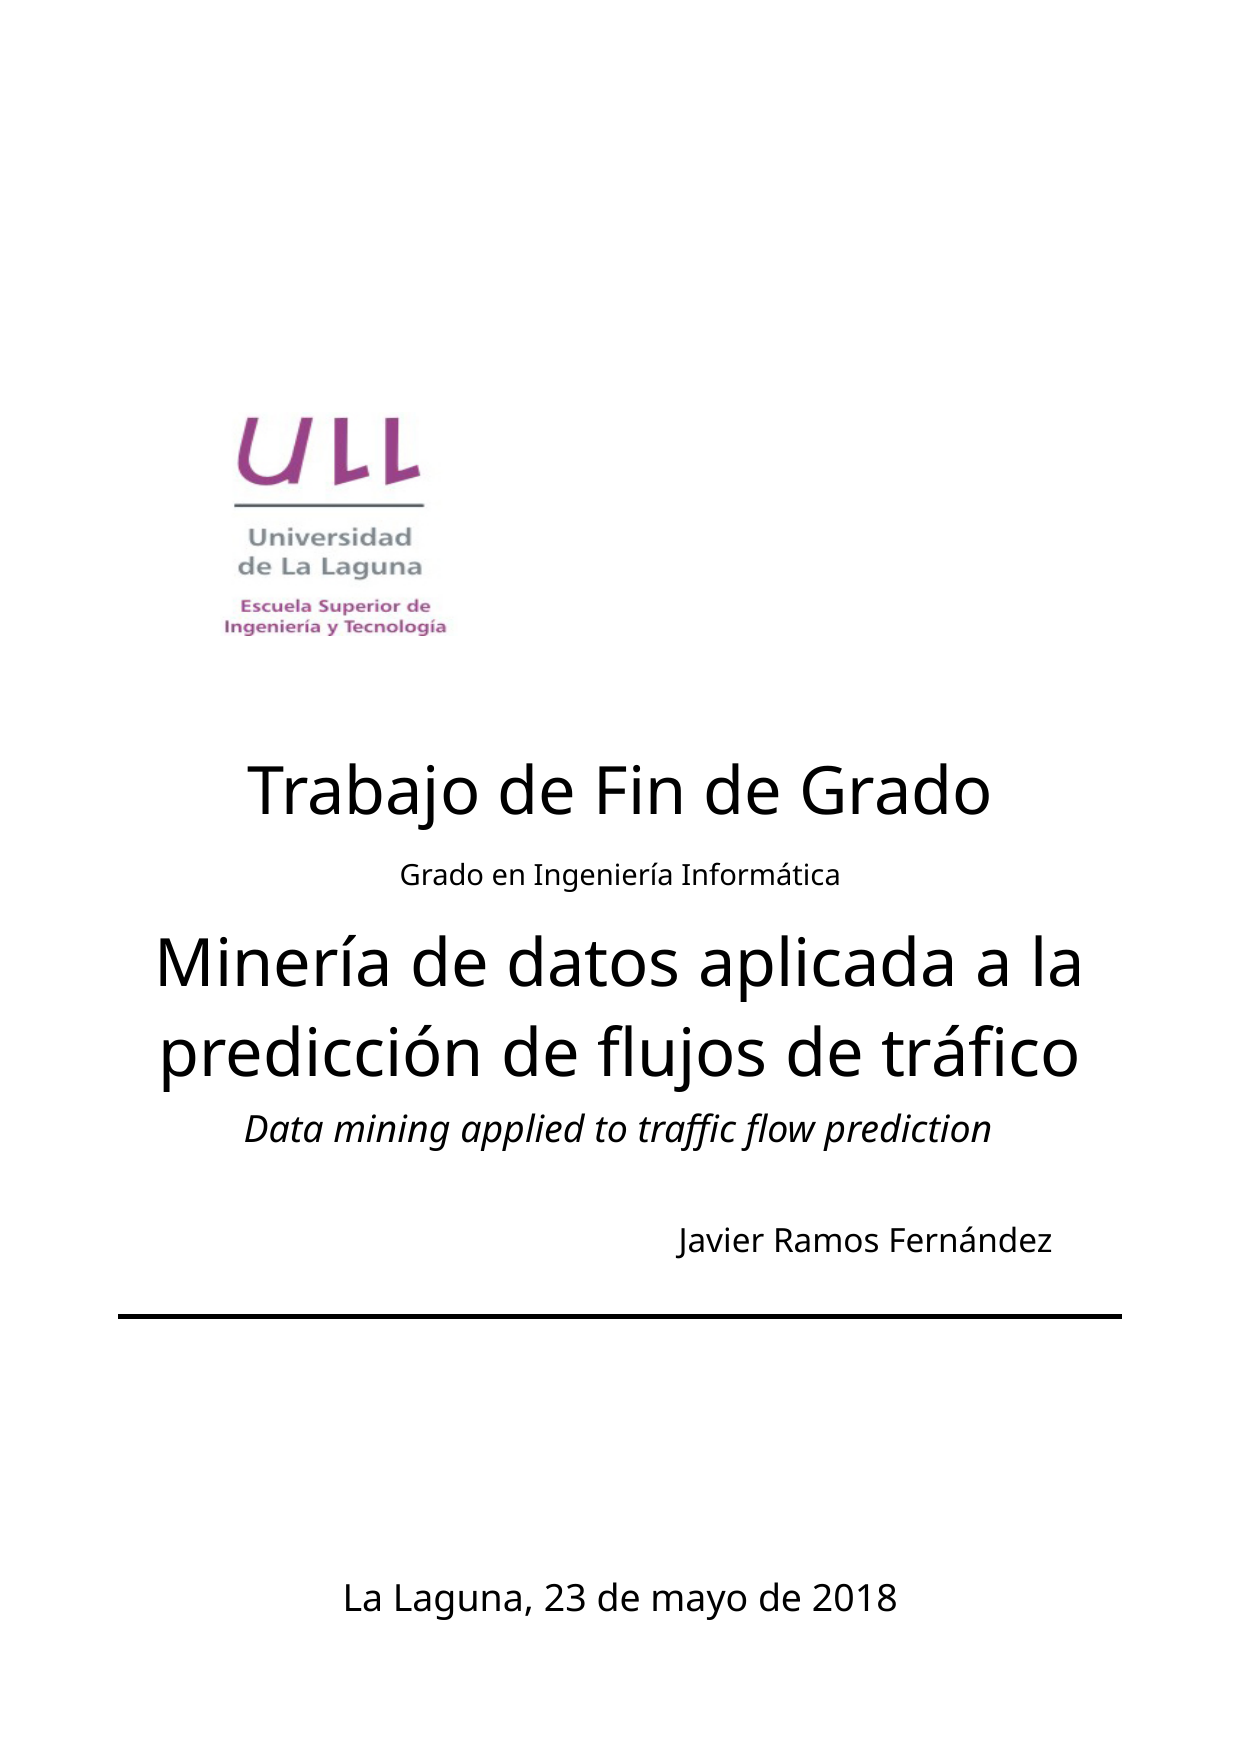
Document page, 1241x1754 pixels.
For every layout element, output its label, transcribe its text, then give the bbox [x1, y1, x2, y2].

text Data mining applied to traffic flow prediction [127, 1094, 1113, 1145]
text Minería de datos aplicada a la predicción de flujos de tráfico [127, 906, 1113, 1088]
picture [220, 412, 458, 636]
text Grado en Ingeniería Informática [127, 842, 1113, 894]
text Javier Ramos Fernández [127, 1208, 1113, 1253]
text Trabajo de Fin de Grado [127, 743, 1113, 834]
text La Laguna, 23 de mayo de 2018 [118, 1571, 1122, 1622]
